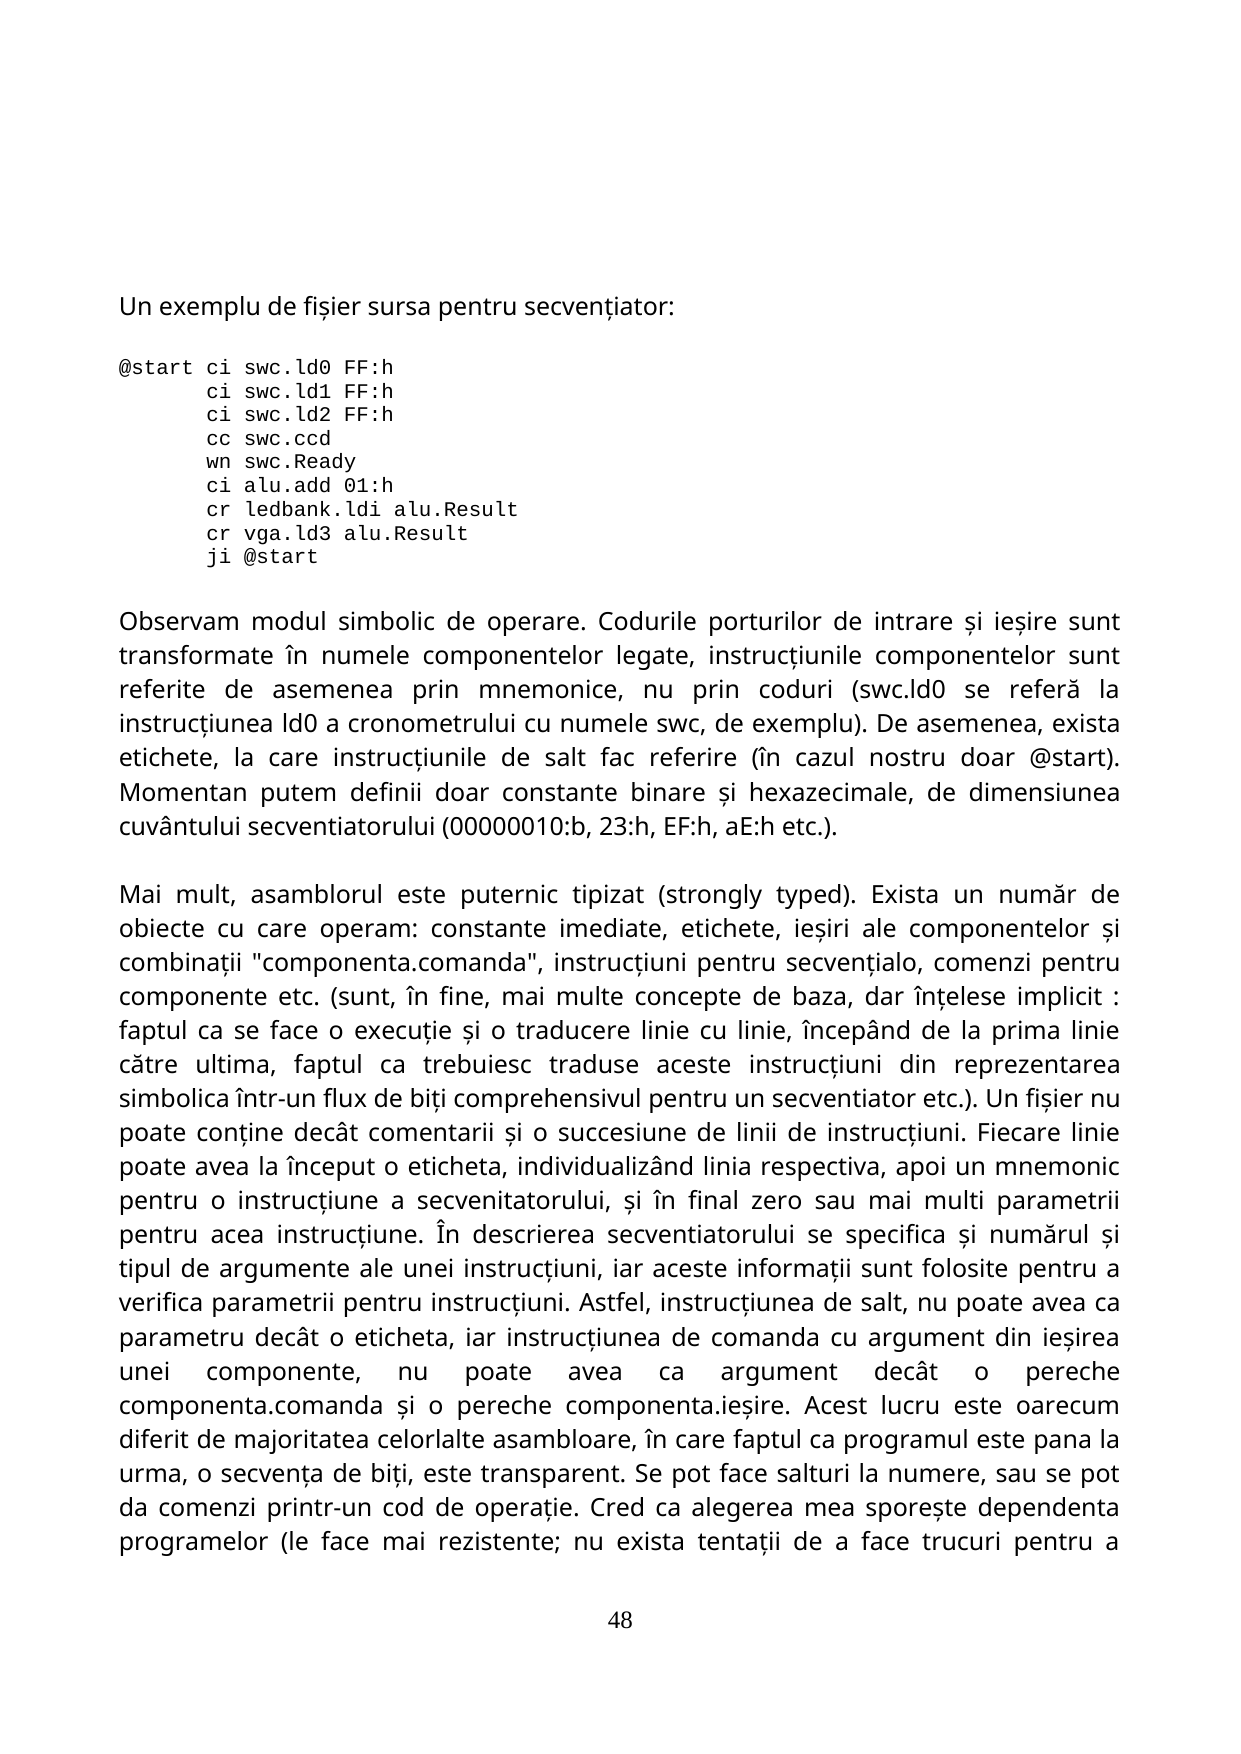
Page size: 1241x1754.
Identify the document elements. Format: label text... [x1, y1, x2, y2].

text ji @start [118, 546, 1122, 570]
text Observam modul simbolic de operare. Codurile porturilor de intrare și ieșire sunt transformate în numele componentelor legate, instrucțiunile componentelor sunt referite de asemenea prin mnemonice, nu prin coduri (swc.ld0 se referă la instrucțiunea ld0 a cronometrului cu numele swc, de exemplu). De asemenea, exista etichete, la care instrucțiunile de salt fac referire (în cazul nostru doar @start). Momentan putem definii doar constante binare și hexazecimale, de dimensiunea cuvântului secventiatorului (00000010:b, 23:h, EF:h, aE:h etc.). [118, 604, 1122, 842]
text ci swc.ld2 FF:h [118, 404, 1122, 428]
text cr vga.ld3 alu.Result [118, 522, 1122, 546]
text cc swc.ccd [118, 428, 1122, 452]
text Mai mult, asamblorul este puternic tipizat (strongly typed). Exista un număr de obiecte cu care operam: constante imediate, etichete, ieșiri ale componentelor și combinații "componenta.comanda", instrucțiuni pentru secvențialo, comenzi pentru componente etc. (sunt, în fine, mai multe concepte de baza, dar înțelese implicit : faptul ca se face o execuție și o traducere linie cu linie, începând de la prima linie către ultima, faptul ca trebuiesc traduse aceste instrucțiuni din reprezentarea simbolica într-un flux de biți comprehensivul pentru un secventiator etc.). Un fișier nu poate conține decât comentarii și o succesiune de linii de instrucțiuni. Fiecare linie poate avea la început o eticheta, individualizând linia respectiva, apoi un mnemonic pentru o instrucțiune a secvenitatorului, și în final zero sau mai multi parametrii pentru acea instrucțiune. În descrierea secventiatorului se specifica și numărul și tipul de argumente ale unei instrucțiuni, iar aceste informații sunt folosite pentru a verifica parametrii pentru instrucțiuni. Astfel, instrucțiunea de salt, nu poate avea ca parametru decât o eticheta, iar instrucțiunea de comanda cu argument din ieșirea unei componente, nu poate avea ca argument decât o pereche componenta.comanda și o pereche componenta.ieșire. Acest lucru este oarecum diferit de majoritatea celorlalte asambloare, în care faptul ca programul este pana la urma, o secvența de biți, este transparent. Se pot face salturi la numere, sau se pot da comenzi printr-un cod de operație. Cred ca alegerea mea sporește dependenta programelor (le face mai rezistente; nu exista tentații de a face trucuri pentru a [118, 876, 1122, 1558]
text ci swc.ld1 FF:h [118, 381, 1122, 404]
text cr ledbank.ldi alu.Result [118, 499, 1122, 522]
text wn swc.Ready [118, 452, 1122, 475]
text @start ci swc.ld0 FF:h [118, 357, 1122, 381]
text ci alu.add 01:h [118, 475, 1122, 499]
text Un exemplu de fișier sursa pentru secvențiator: [118, 289, 1122, 323]
